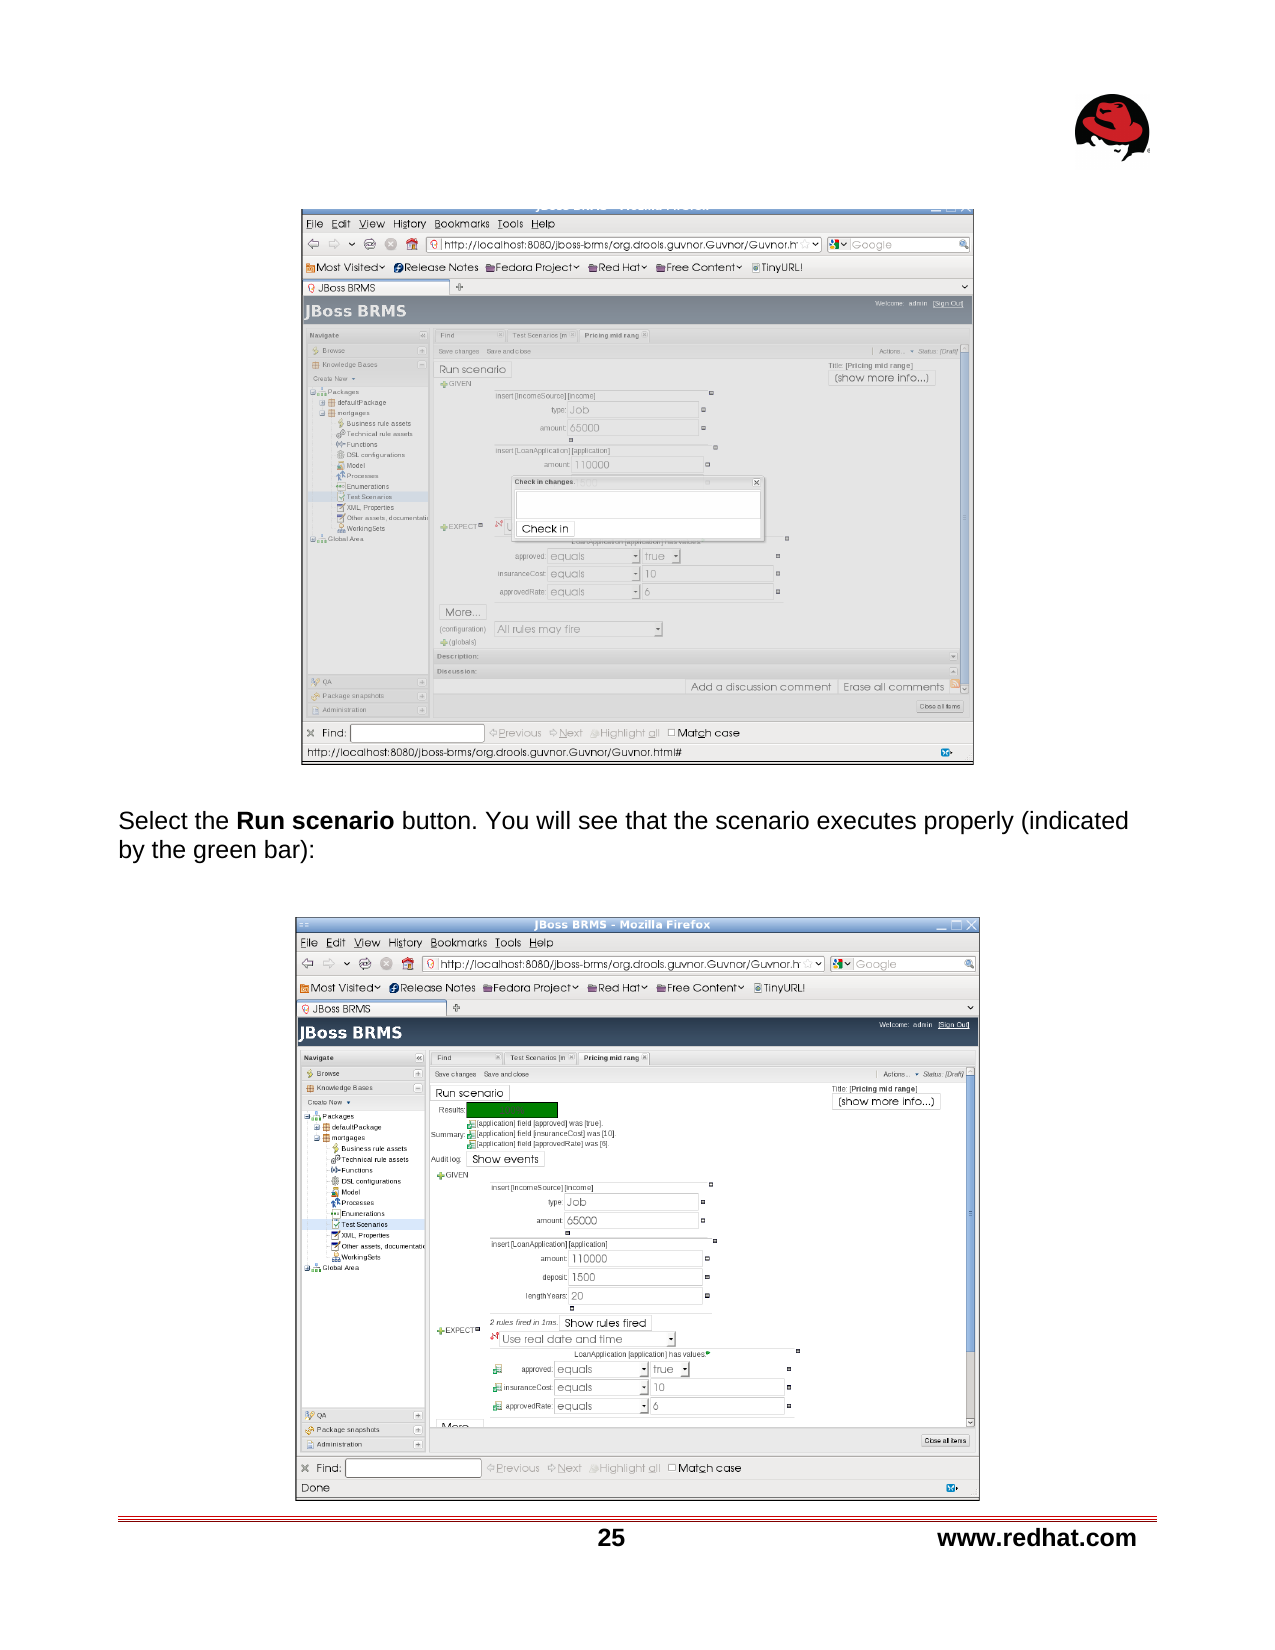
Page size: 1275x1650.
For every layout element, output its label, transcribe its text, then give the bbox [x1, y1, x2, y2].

picture [1075, 94, 1150, 170]
text Select the Run scenario button. You will see that the scenario executes properly (indicated by the green bar): [118, 806, 1157, 863]
picture [295, 917, 980, 1501]
picture [301, 209, 974, 765]
